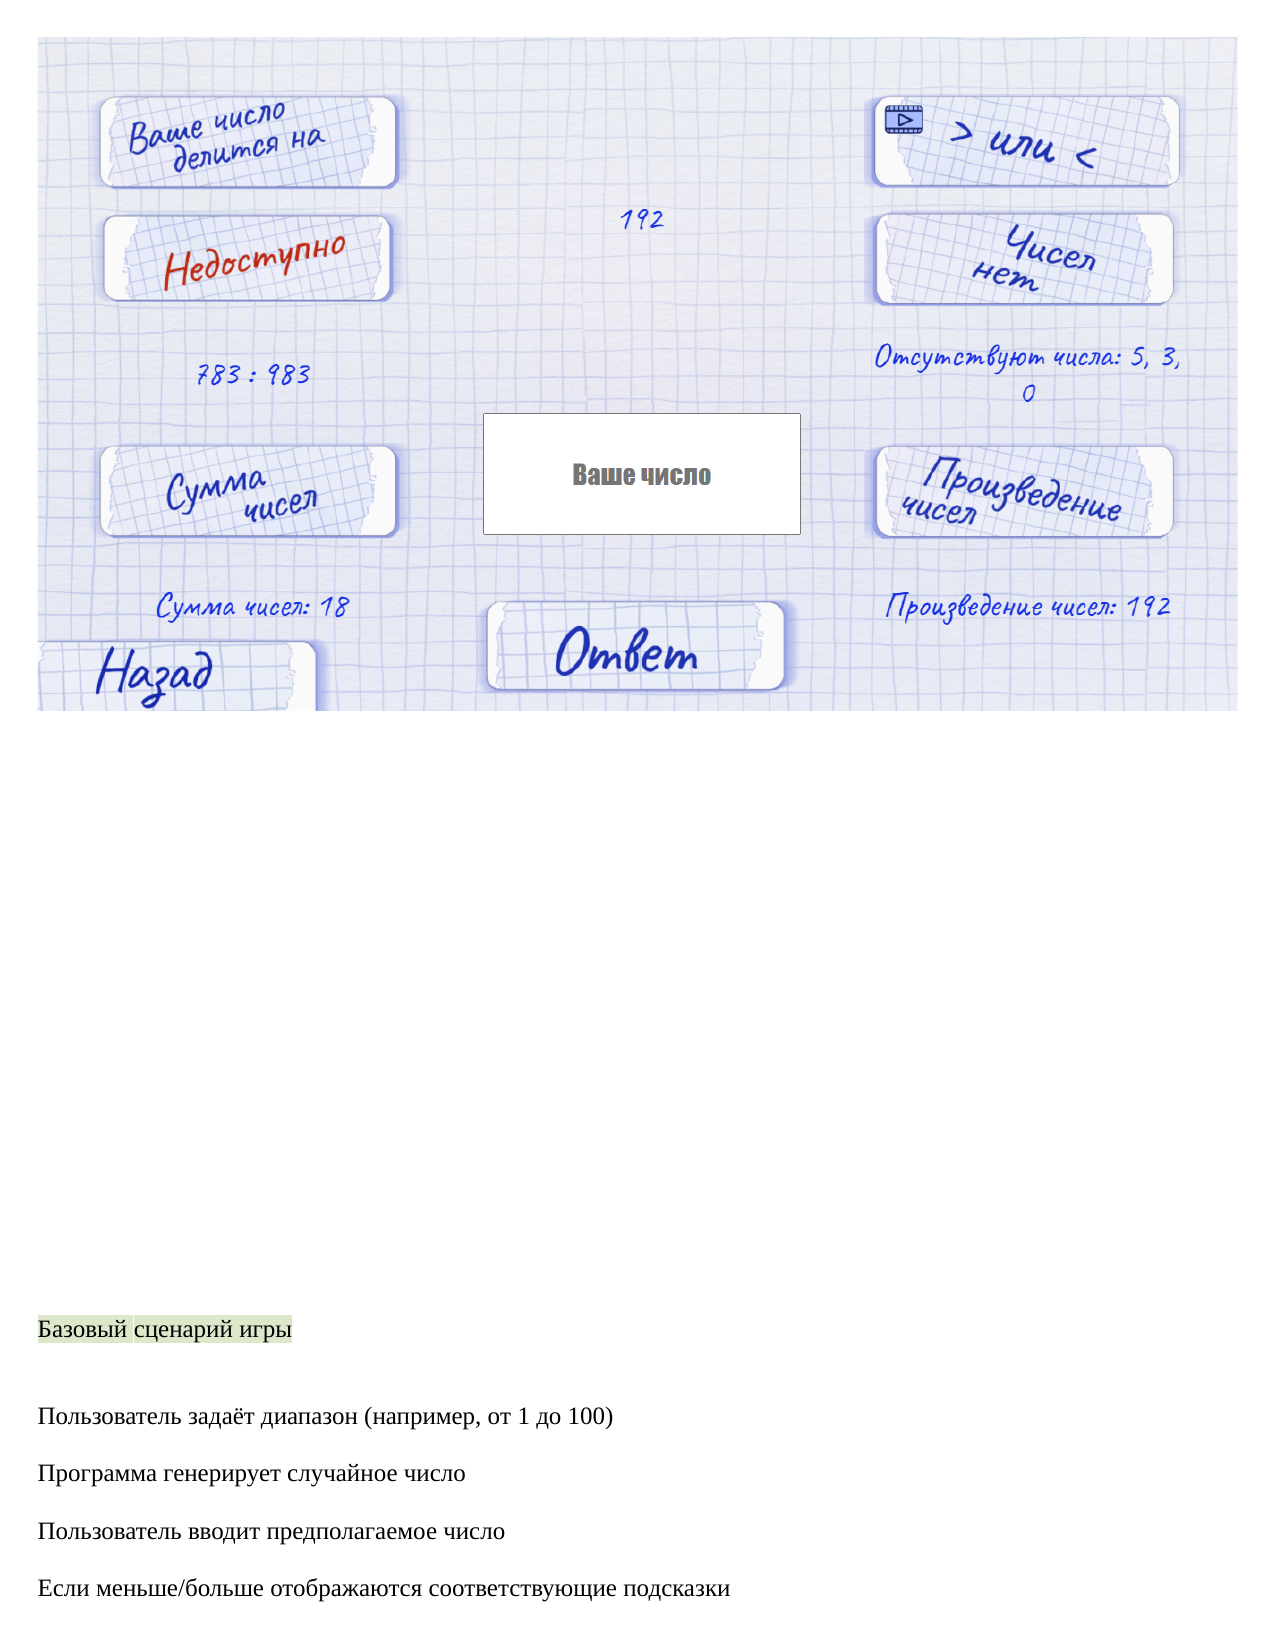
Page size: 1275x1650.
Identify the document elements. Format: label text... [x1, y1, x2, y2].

picture [37, 37, 1238, 711]
text Программа генерирует случайное число [37, 1458, 1237, 1487]
text Если меньше/больше отображаются соответствующие подсказки [37, 1573, 1237, 1602]
text Пользователь задаёт диапазон (например, от 1 до 100) [37, 1401, 1237, 1429]
text Базовый сценарий игры [37, 1314, 1237, 1343]
text Пользователь вводит предполагаемое число [37, 1516, 1237, 1544]
